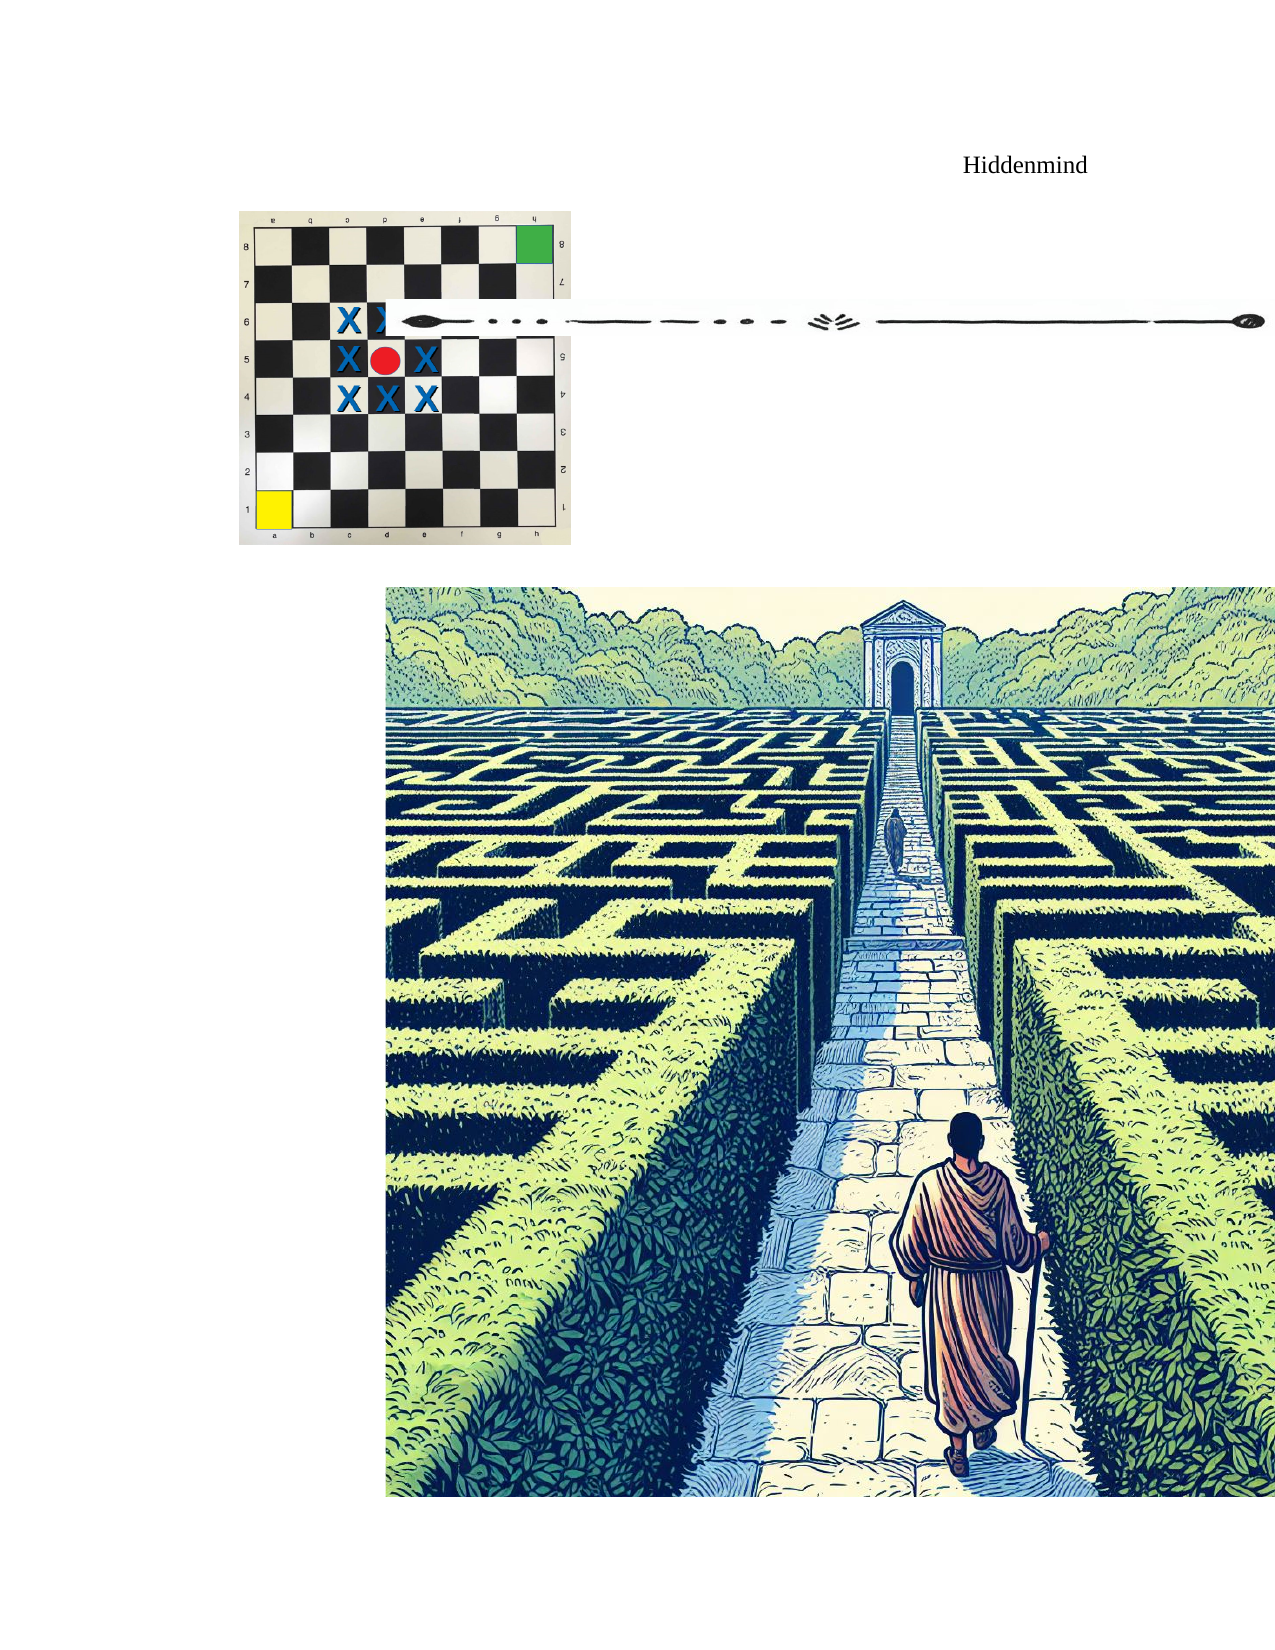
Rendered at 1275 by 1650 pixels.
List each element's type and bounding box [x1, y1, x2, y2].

picture [385, 587, 1275, 1497]
picture [235, 210, 1275, 549]
